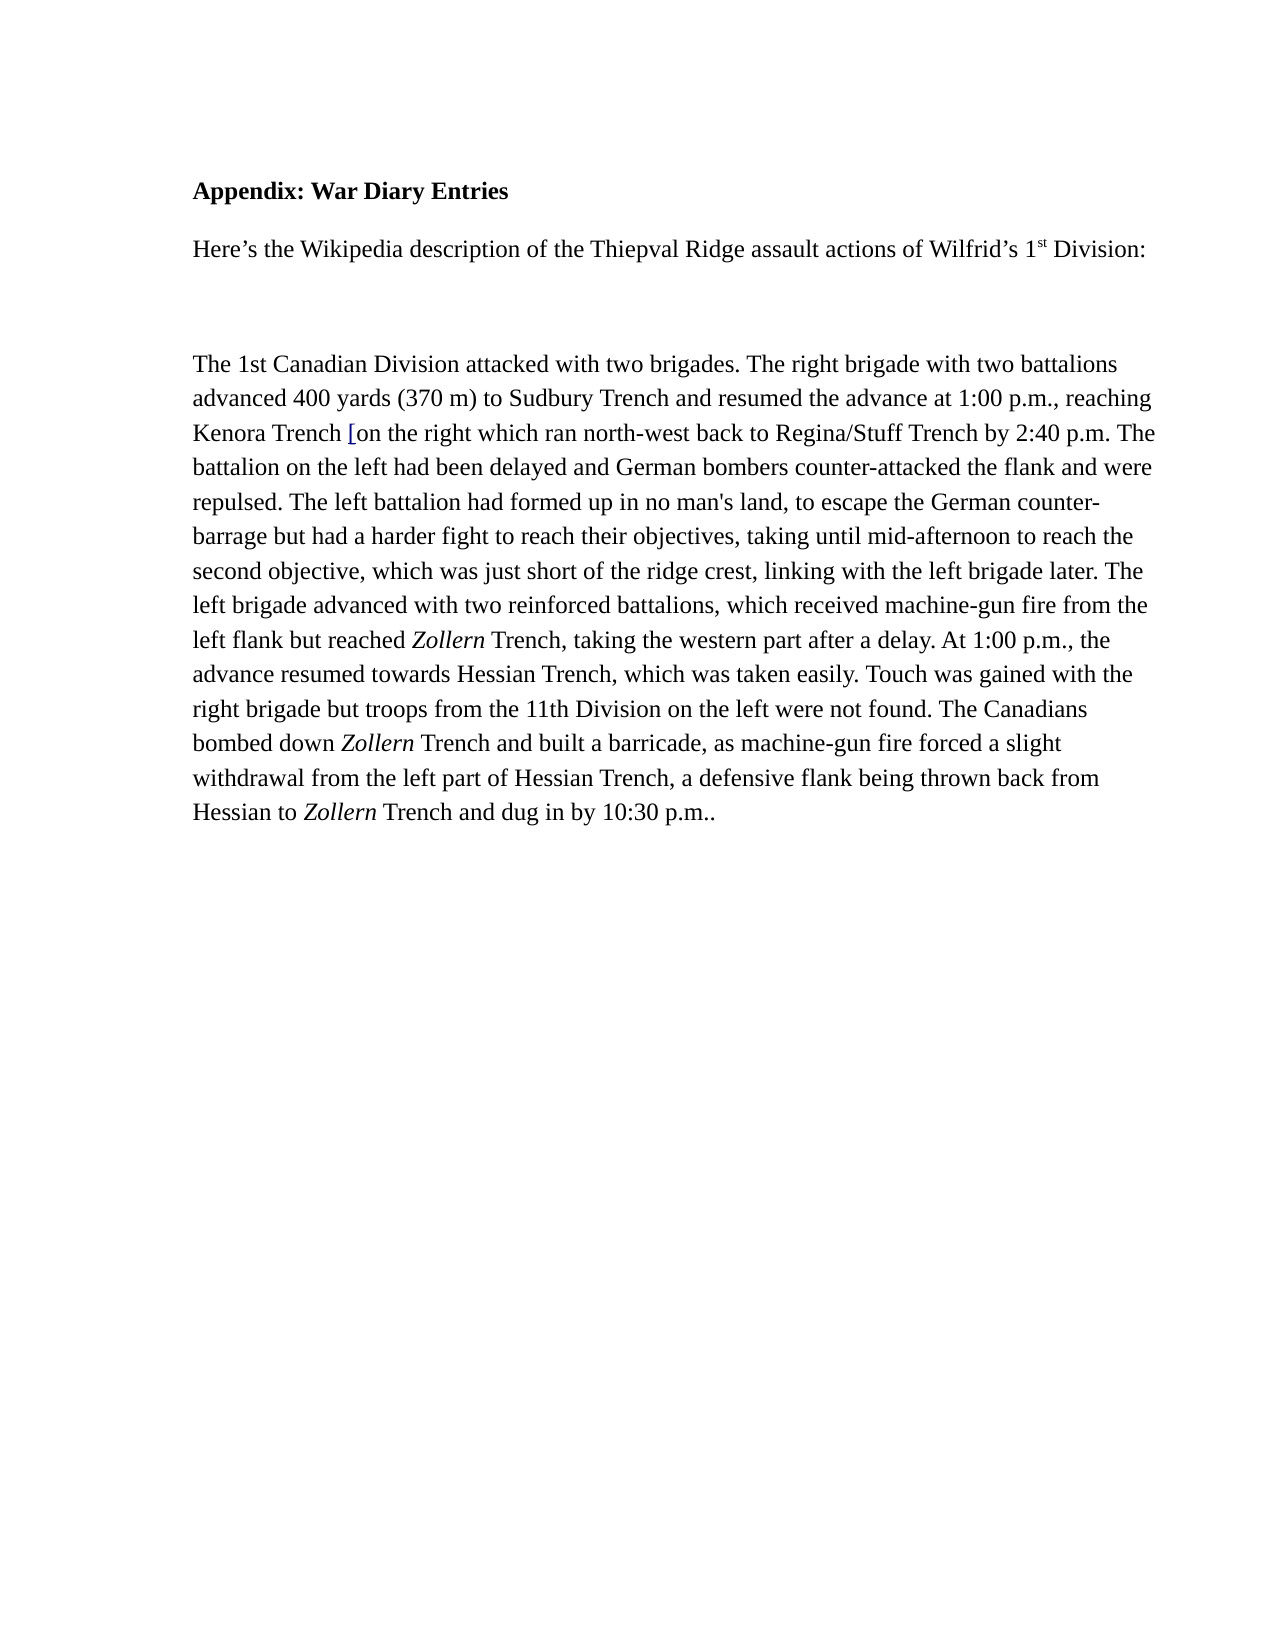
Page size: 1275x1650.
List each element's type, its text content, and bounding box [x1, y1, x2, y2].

text The 1st Canadian Division attacked with two brigades. The right brigade with two battalions advanced 400 yards (370 m) to Sudbury Trench and resumed the advance at 1:00 p.m., reaching Kenora Trench [on the right which ran north-west back to Regina/Stuff Trench by 2:40 p.m. The battalion on the left had been delayed and German bombers counter-attacked the flank and were repulsed. The left battalion had formed up in no man's land, to escape the German counter-barrage but had a harder fight to reach their objectives, taking until mid-afternoon to reach the second objective, which was just short of the ridge crest, linking with the left brigade later. The left brigade advanced with two reinforced battalions, which received machine-gun fire from the left flank but reached Zollern Trench, taking the western part after a delay. At 1:00 p.m., the advance resumed towards Hessian Trench, which was taken easily. Touch was gained with the right brigade but troops from the 11th Division on the left were not found. The Canadians bombed down Zollern Trench and built a barricade, as machine-gun fire forced a slight withdrawal from the left part of Hessian Trench, a defensive flank being thrown back from Hessian to Zollern Trench and dug in by 10:30 p.m.. [192, 349, 1158, 826]
text Here’s the Wikipedia description of the Thiepval Ridge assault actions of Wilfrid’s 1st Division: [192, 234, 1158, 263]
text Appendix: War Diary Entries [192, 176, 1158, 205]
